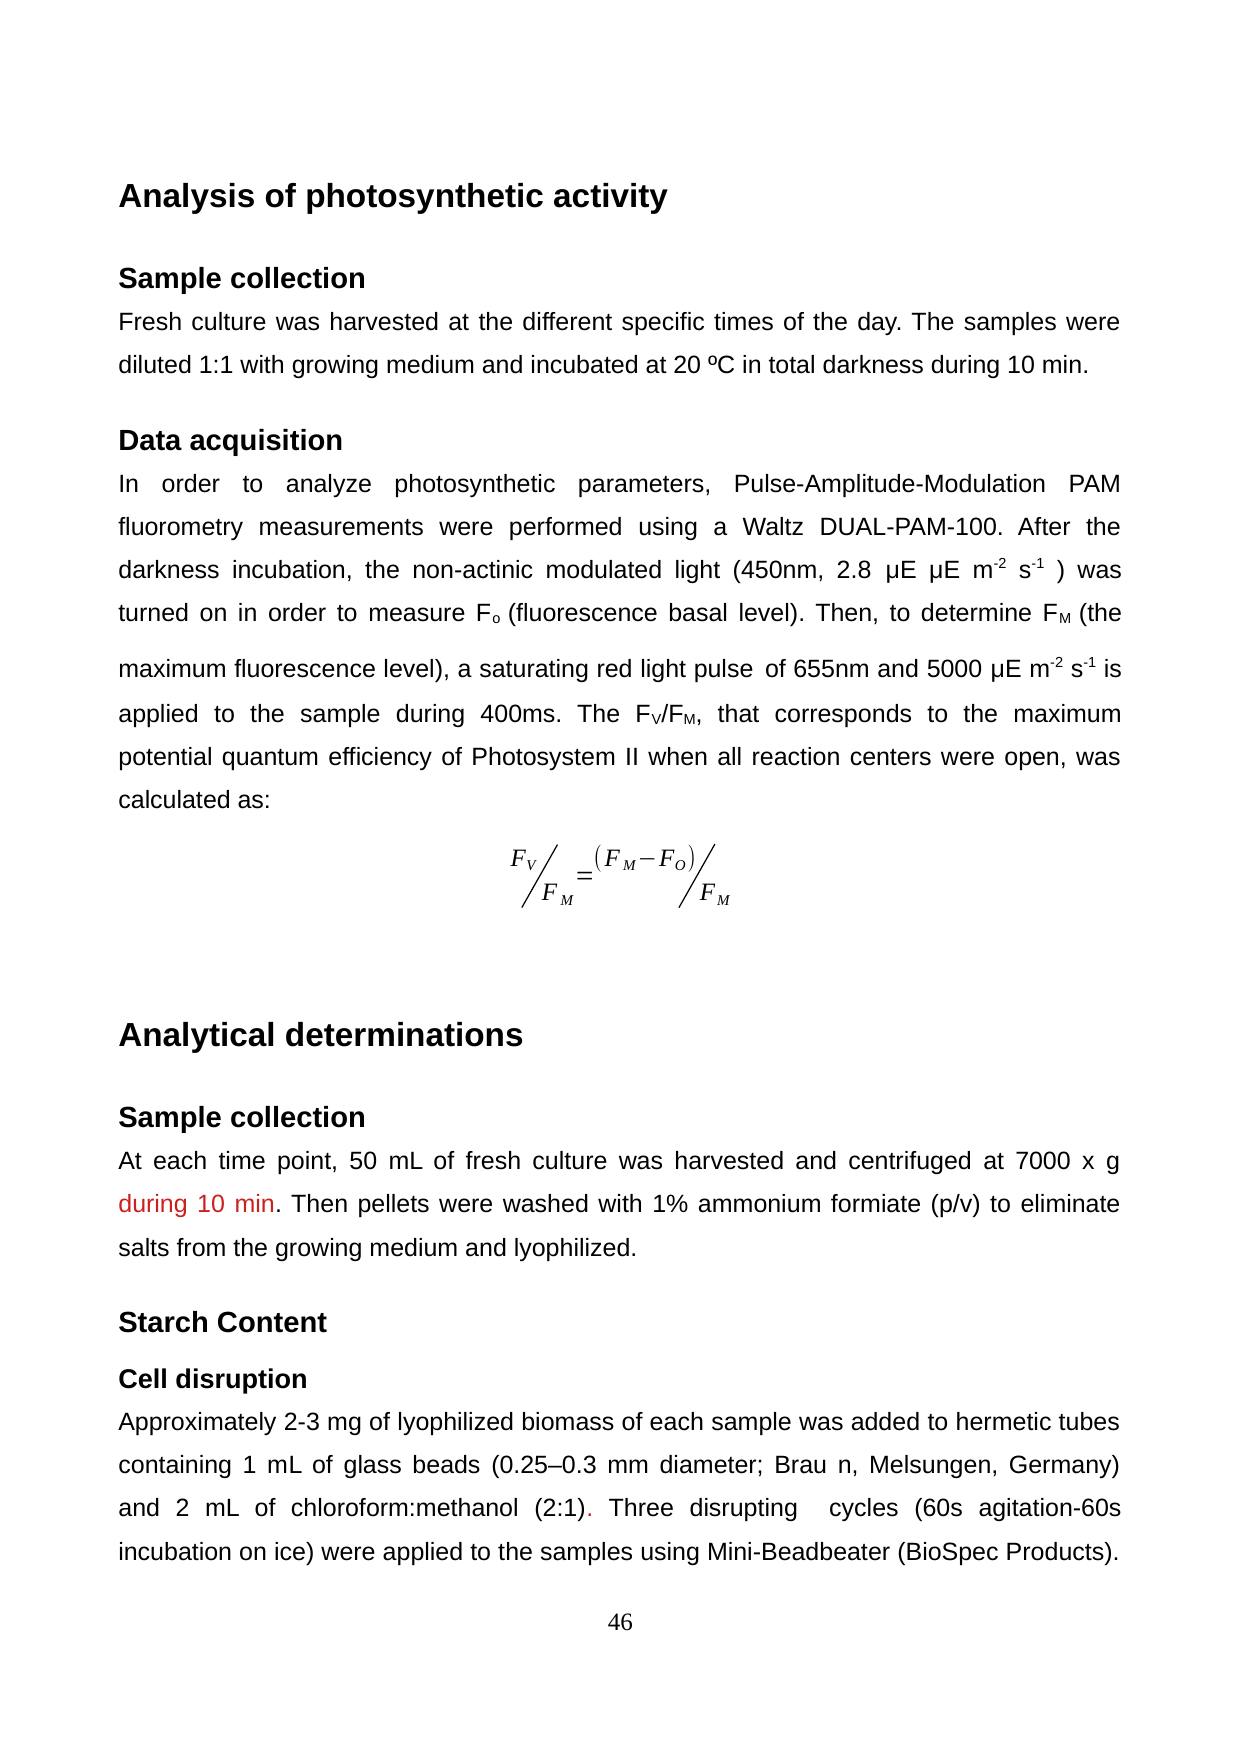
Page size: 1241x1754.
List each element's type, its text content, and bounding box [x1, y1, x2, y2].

subtitle Analytical determinations [118, 1016, 1122, 1054]
subtitle Sample collection [118, 261, 1122, 294]
text Approximately 2-3 mg of lyophilized biomass of each sample was added to hermetic tubes containing 1 mL of glass beads (0.25–0.3 mm diameter; Brau n, Melsungen, Germany) and 2 mL of chloroform:methanol (2:1). Three disrupting cycles (60s agitation-60s incubation on ice) were applied to the samples using Mini-Beadbeater (BioSpec Products). [118, 1407, 1122, 1565]
text At each time point, 50 mL of fresh culture was harvested and centrifuged at 7000 x g during 10 min. Then pellets were washed with 1% ammonium formiate (p/v) to eliminate salts from the growing medium and lyophilized. [118, 1146, 1122, 1261]
subtitle Starch Content [118, 1305, 1122, 1338]
text Fresh culture was harvested at the different specific times of the day. The samples were diluted 1:1 with growing medium and incubated at 20 ºC in total darkness during 10 min. [118, 307, 1122, 379]
subtitle Cell disruption [118, 1363, 1122, 1394]
subtitle Sample collection [118, 1100, 1122, 1134]
subtitle Analysis of photosynthetic activity [118, 176, 1122, 215]
text In order to analyze photosynthetic parameters, Pulse-Amplitude-Modulation PAM fluorometry measurements were performed using a Waltz DUAL-PAM-100. After the darkness incubation, the non-actinic modulated light (450nm, 2.8 μE μE m-2 s-1 ) was turned on in order to measure Fo (fluorescence basal level). Then, to determine FM (the maximum fluorescence level), a saturating red light pulse of 655nm and 5000 μE m-2 s-1 is applied to the sample during 400ms. The FV/FM, that corresponds to the maximum potential quantum efficiency of Photosystem II when all reaction centers were open, was calculated as: [118, 468, 1122, 814]
subtitle Data acquisition [118, 422, 1122, 456]
